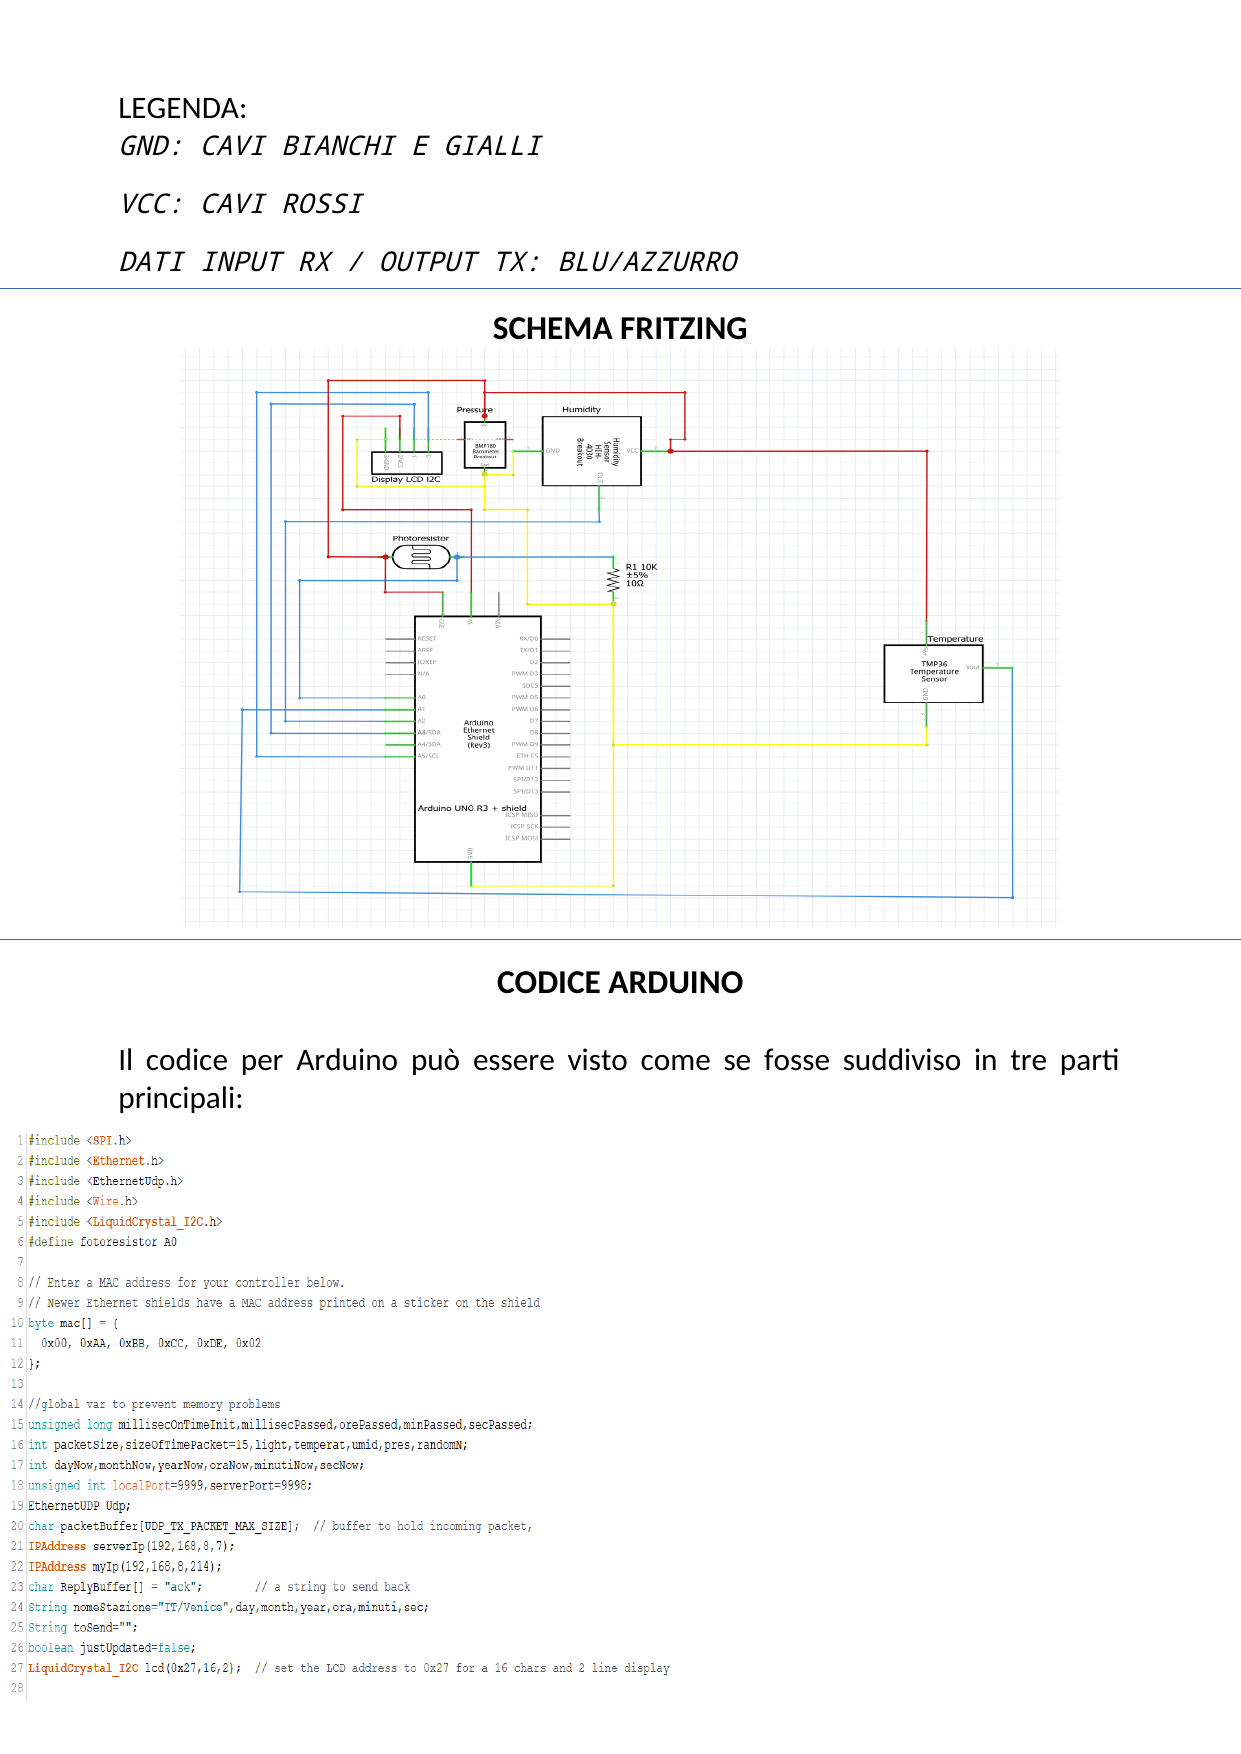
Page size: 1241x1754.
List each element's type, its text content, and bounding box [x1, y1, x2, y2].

text GND: CAVI BIANCHI E GIALLI [118, 127, 1122, 164]
text LEGENDA: [118, 89, 1122, 127]
text DATI INPUT RX / OUTPUT TX: BLU/AZZURRO [118, 242, 1122, 279]
text SCHEMA FRITZING [118, 307, 1122, 348]
text VCC: CAVI ROSSI [118, 184, 1122, 221]
text Il codice per Arduino può essere visto come se fosse suddiviso in tre parti principali: [118, 1040, 1122, 1116]
text CODICE ARDUINO [118, 961, 1122, 1002]
picture [180, 347, 1061, 928]
